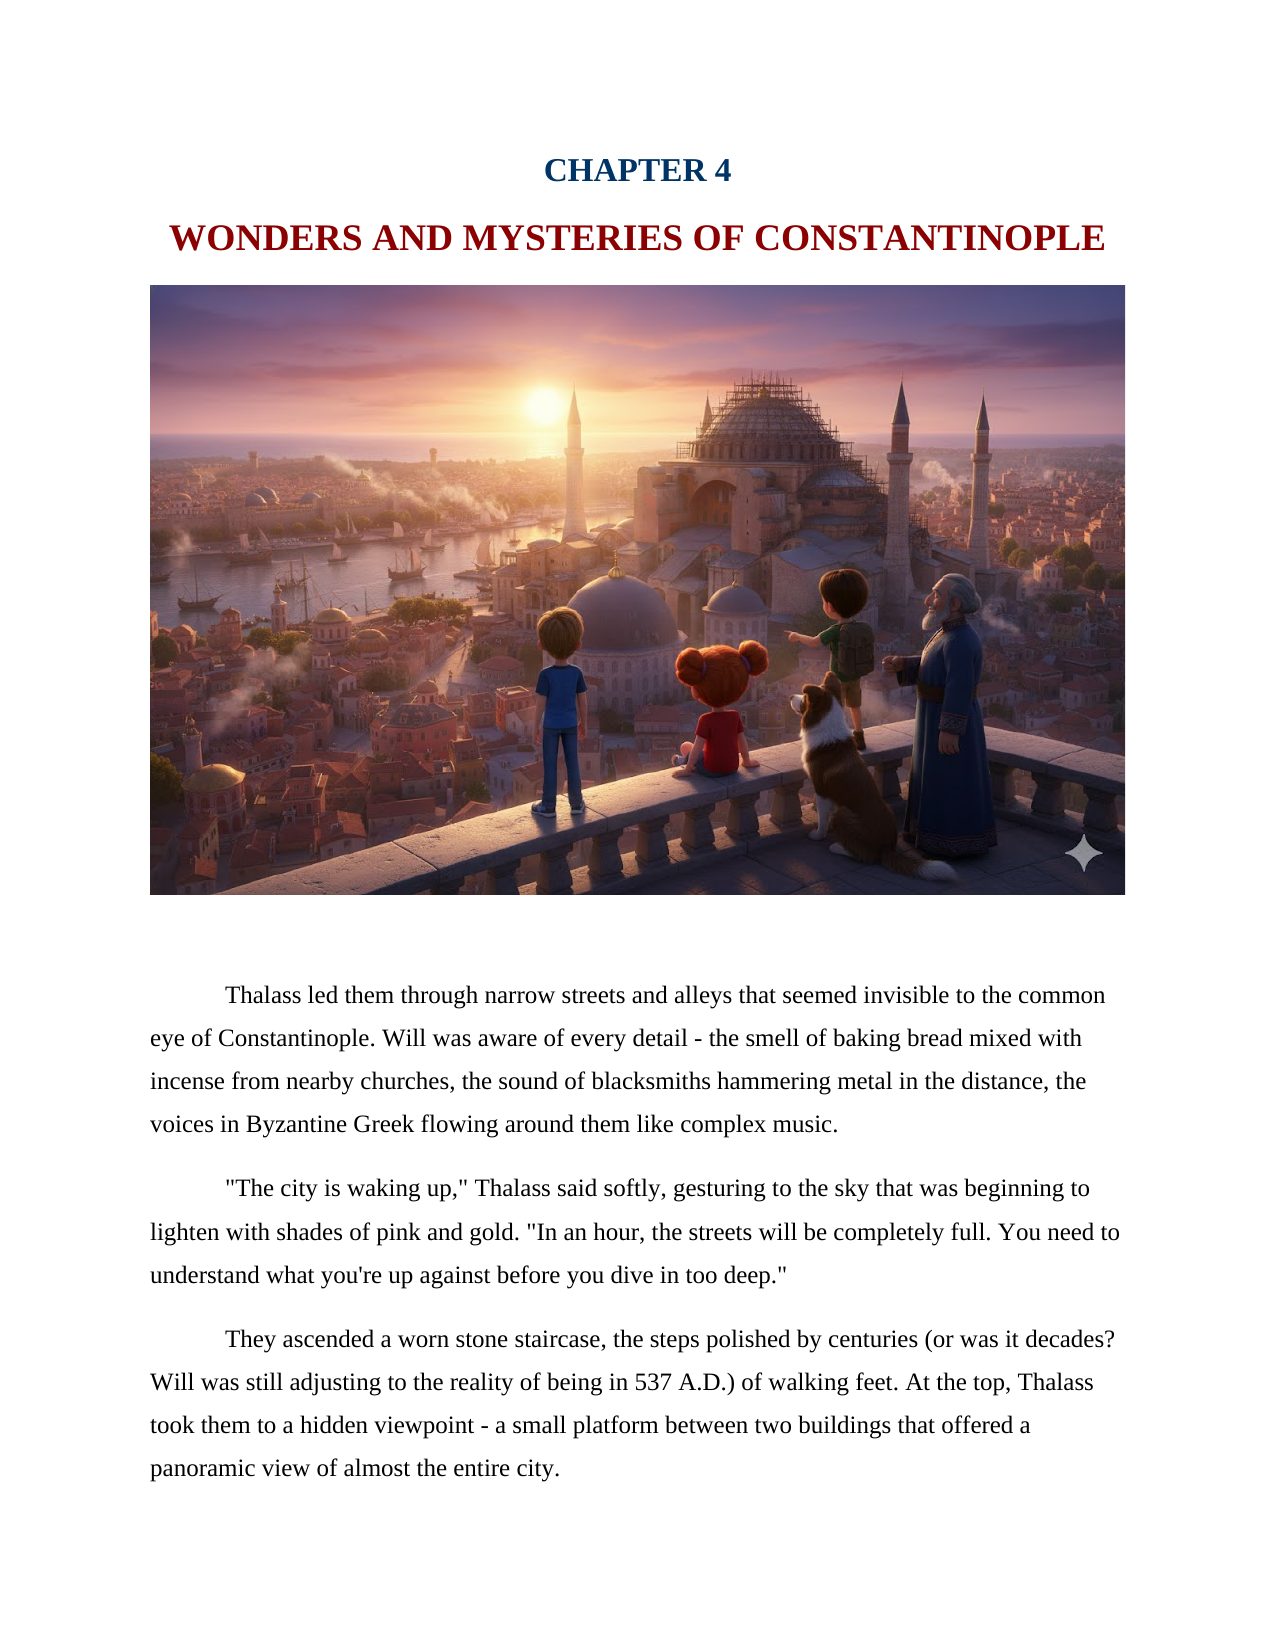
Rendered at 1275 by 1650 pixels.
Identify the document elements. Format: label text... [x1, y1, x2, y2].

picture [150, 285, 1125, 895]
text WONDERS AND MYSTERIES OF CONSTANTINOPLE [150, 215, 1125, 258]
text Thalass led them through narrow streets and alleys that seemed invisible to the common eye of Constantinople. Will was aware of every detail - the smell of baking bread mixed with incense from nearby churches, the sound of blacksmiths hammering metal in the distance, the voices in Byzantine Greek flowing around them like complex music. [150, 980, 1125, 1138]
text They ascended a worn stone staircase, the steps polished by centuries (or was it decades? Will was still adjusting to the reality of being in 537 A.D.) of walking feet. At the top, Thalass took them to a hidden viewpoint - a small platform between two buildings that offered a panoramic view of almost the entire city. [150, 1324, 1125, 1482]
text CHAPTER 4 [150, 150, 1125, 188]
text "The city is waking up," Thalass said softly, gesturing to the sky that was beginning to lighten with shades of pink and gold. "In an hour, the streets will be completely full. You need to understand what you're up against before you dive in too deep." [150, 1173, 1125, 1288]
